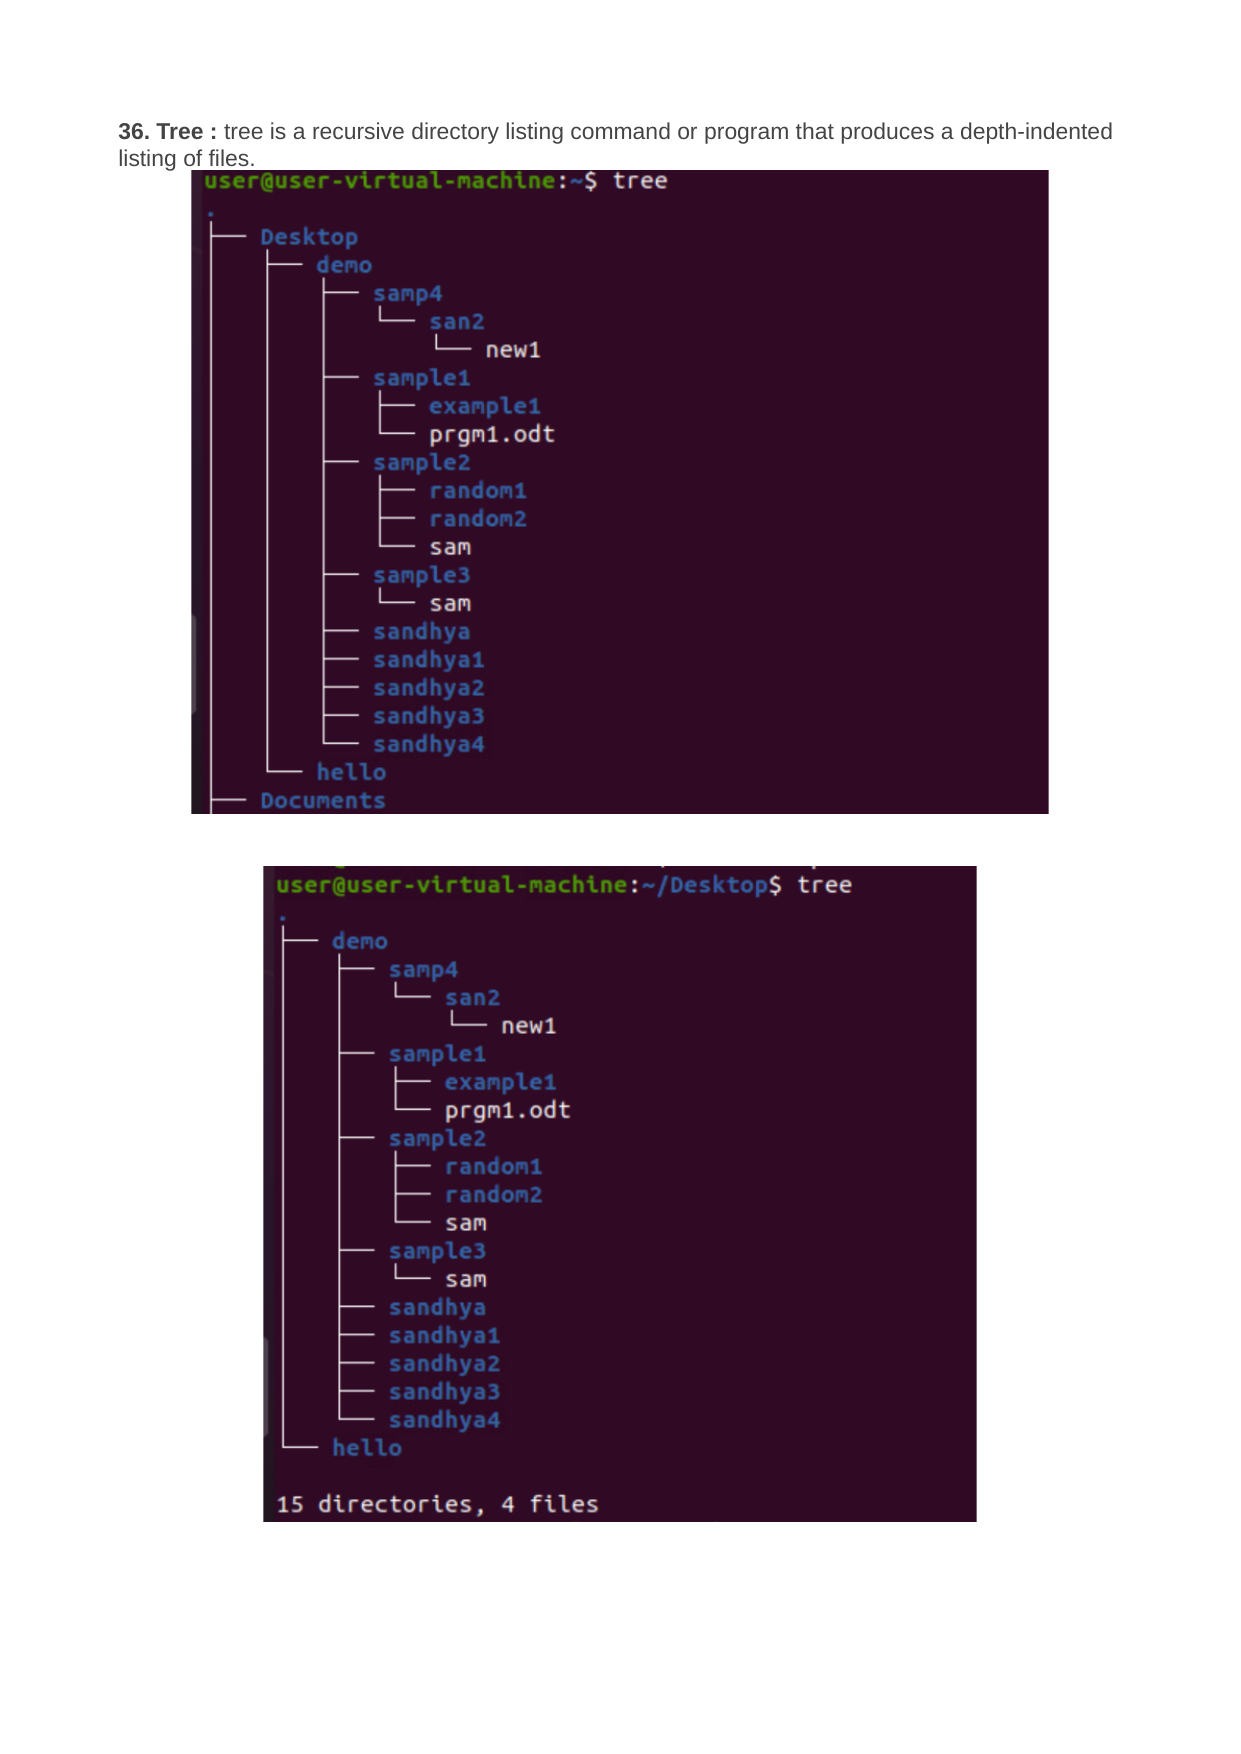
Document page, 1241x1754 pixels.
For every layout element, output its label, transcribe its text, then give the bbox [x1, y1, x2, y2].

text 36. Tree : tree is a recursive directory listing command or program that produces a depth-indented listing of files. [118, 118, 1122, 171]
picture [263, 866, 977, 1522]
picture [191, 170, 1049, 814]
